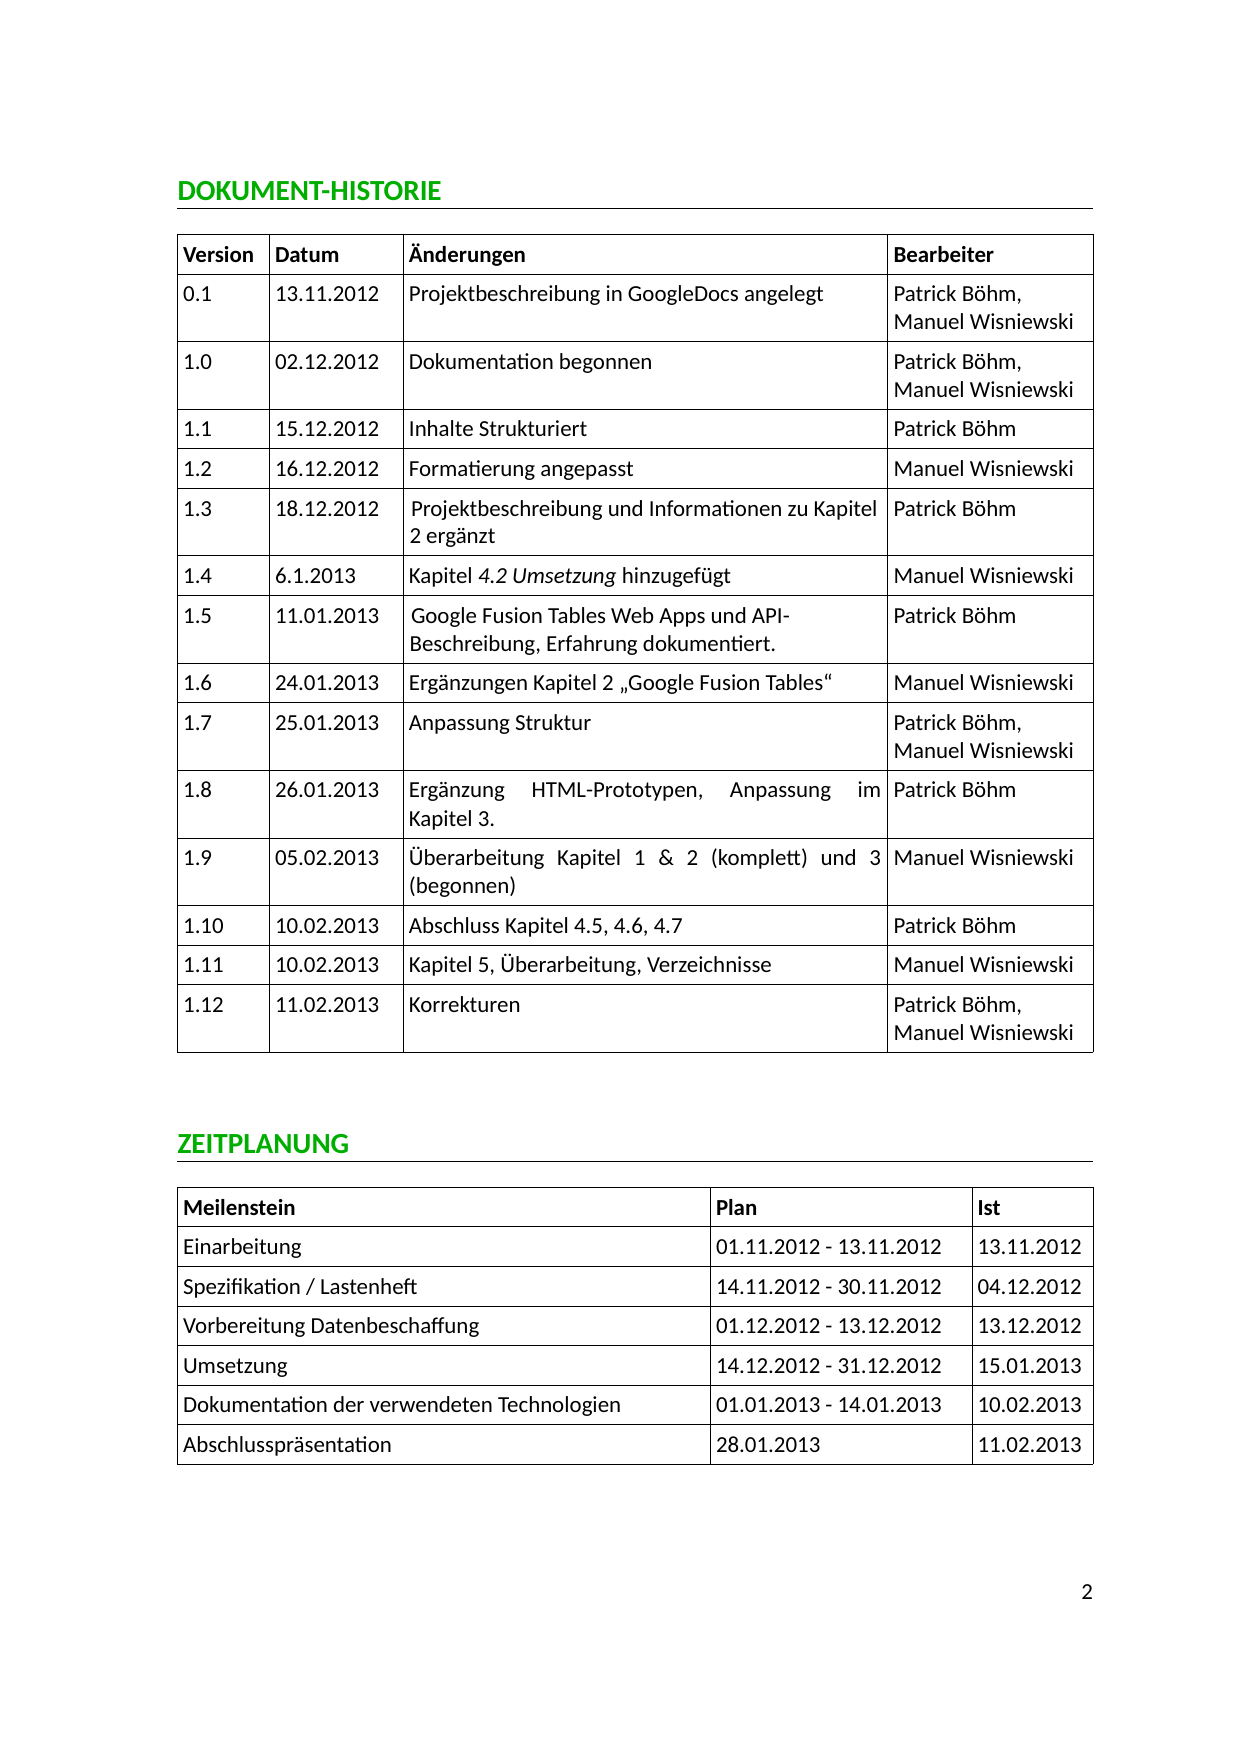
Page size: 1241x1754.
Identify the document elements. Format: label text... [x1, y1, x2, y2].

table_cell Inhalte Strukturiert [404, 410, 887, 448]
table_cell Patrick Böhm, Manuel Wisniewski [888, 985, 1093, 1052]
table_cell Ergänzung HTML-Prototypen, Anpassung im Kapitel 3. [404, 771, 887, 837]
table_cell Manuel Wisniewski [888, 449, 1093, 488]
table_cell Patrick Böhm [888, 771, 1093, 837]
table_cell 1.6 [178, 664, 269, 702]
table_cell Korrekturen [404, 985, 887, 1052]
table_cell 1.0 [178, 342, 269, 409]
table_cell 13.11.2012 [270, 275, 403, 341]
table_cell Dokumentation begonnen [404, 342, 887, 409]
table_cell Patrick Böhm, Manuel Wisniewski [888, 275, 1093, 341]
table_cell Ergänzungen Kapitel 2 „Google Fusion Tables“ [404, 664, 887, 702]
table_cell Anpassung Struktur [404, 703, 887, 770]
table_cell 15.01.2013 [973, 1346, 1093, 1385]
table_cell 1.2 [178, 449, 269, 488]
table_cell 1.7 [178, 703, 269, 770]
table_cell 13.11.2012 [973, 1227, 1093, 1266]
table_cell 18.12.2012 [270, 489, 403, 555]
table_cell 05.02.2013 [270, 839, 403, 905]
table_cell 1.5 [178, 596, 269, 663]
table_cell Dokumentation der verwendeten Technologien [178, 1386, 710, 1424]
table_cell Patrick Böhm, Manuel Wisniewski [888, 703, 1093, 770]
table_cell Spezifikation / Lastenheft [178, 1267, 710, 1306]
table_cell 02.12.2012 [270, 342, 403, 409]
table_cell Patrick Böhm, Manuel Wisniewski [888, 342, 1093, 409]
table_cell 1.9 [178, 839, 269, 905]
text Zeitplanung [177, 1125, 1093, 1161]
table_header Datum [270, 235, 403, 273]
table_cell 11.02.2013 [270, 985, 403, 1052]
table_cell 04.12.2012 [973, 1267, 1093, 1306]
table_cell Patrick Böhm [888, 596, 1093, 663]
table_cell 10.02.2013 [270, 946, 403, 984]
table_cell 14.11.2012 - 30.11.2012 [711, 1267, 972, 1306]
table_cell 13.12.2012 [973, 1307, 1093, 1345]
table_cell Überarbeitung Kapitel 1 & 2 (komplett) und 3 (begonnen) [404, 839, 887, 905]
table_cell 01.12.2012 - 13.12.2012 [711, 1307, 972, 1345]
table_cell 24.01.2013 [270, 664, 403, 702]
table_cell 16.12.2012 [270, 449, 403, 488]
table_header Änderungen [404, 235, 887, 273]
table_cell 11.02.2013 [973, 1425, 1093, 1464]
table_cell 14.12.2012 - 31.12.2012 [711, 1346, 972, 1385]
table_cell Kapitel 4.2 Umsetzung hinzugefügt [404, 556, 887, 595]
table_cell Formatierung angepasst [404, 449, 887, 488]
table_cell Umsetzung [178, 1346, 710, 1385]
table_cell 1.3 [178, 489, 269, 555]
text Dokument-Historie [177, 172, 1093, 208]
table_cell Manuel Wisniewski [888, 946, 1093, 984]
table_cell 01.01.2013 - 14.01.2013 [711, 1386, 972, 1424]
table_header Bearbeiter [888, 235, 1093, 273]
table_cell 1.12 [178, 985, 269, 1052]
table_cell 25.01.2013 [270, 703, 403, 770]
table_cell 10.02.2013 [270, 906, 403, 944]
table_cell 26.01.2013 [270, 771, 403, 837]
table_cell Projektbeschreibung in GoogleDocs angelegt [404, 275, 887, 341]
table_cell 01.11.2012 - 13.11.2012 [711, 1227, 972, 1266]
table_cell 1.8 [178, 771, 269, 837]
table_cell 1.1 [178, 410, 269, 448]
table_header Ist [973, 1188, 1093, 1226]
table_cell Abschlusspräsentation [178, 1425, 710, 1464]
table_cell 28.01.2013 [711, 1425, 972, 1464]
table_cell Einarbeitung [178, 1227, 710, 1266]
table_cell Patrick Böhm [888, 489, 1093, 555]
table_cell 10.02.2013 [973, 1386, 1093, 1424]
table_cell Google Fusion Tables Web Apps und API-Beschreibung, Erfahrung dokumentiert. [404, 596, 887, 663]
table_cell Abschluss Kapitel 4.5, 4.6, 4.7 [404, 906, 887, 944]
table_cell Projektbeschreibung und Informationen zu Kapitel 2 ergänzt [404, 489, 887, 555]
table_cell Patrick Böhm [888, 906, 1093, 944]
table_header Version [178, 235, 269, 273]
table_cell Manuel Wisniewski [888, 556, 1093, 595]
table_cell Manuel Wisniewski [888, 839, 1093, 905]
table_cell 6.1.2013 [270, 556, 403, 595]
table_cell Manuel Wisniewski [888, 664, 1093, 702]
table_cell 11.01.2013 [270, 596, 403, 663]
table_cell 1.4 [178, 556, 269, 595]
table_cell 1.10 [178, 906, 269, 944]
table_cell Vorbereitung Datenbeschaffung [178, 1307, 710, 1345]
table_cell Patrick Böhm [888, 410, 1093, 448]
table_cell 15.12.2012 [270, 410, 403, 448]
table_cell 1.11 [178, 946, 269, 984]
table_header Meilenstein [178, 1188, 710, 1226]
table_cell 0.1 [178, 275, 269, 341]
table_header Plan [711, 1188, 972, 1226]
table_cell Kapitel 5, Überarbeitung, Verzeichnisse [404, 946, 887, 984]
